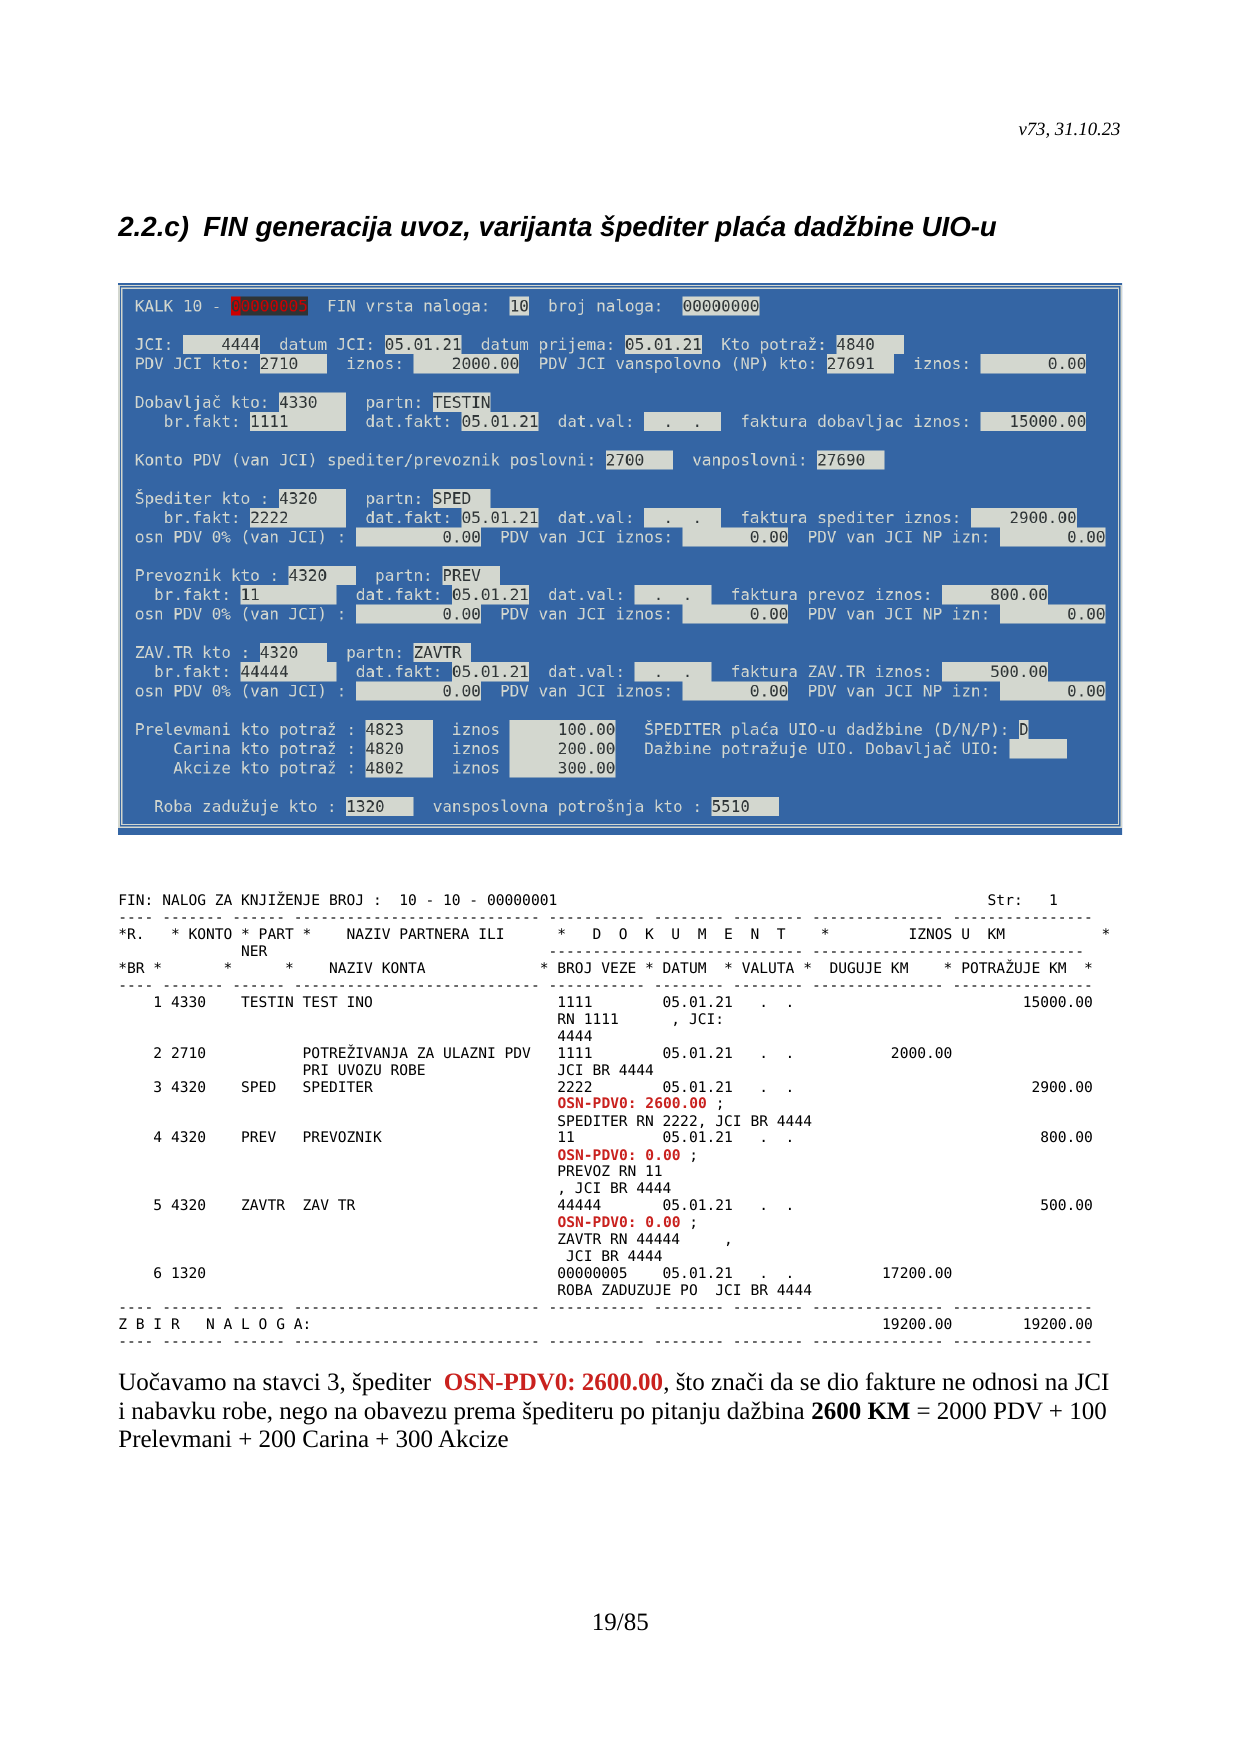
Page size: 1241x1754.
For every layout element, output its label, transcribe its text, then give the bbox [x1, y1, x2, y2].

text ---- ------- ------ ---------------------------- ----------- -------- -------- --------------- ---------------- [118, 909, 1122, 926]
text 5 4320 ZAVTR ZAV TR 44444 05.01.21 . . 500.00 [118, 1197, 1122, 1214]
text ---- ------- ------ ---------------------------- ----------- -------- -------- --------------- ---------------- [118, 1299, 1122, 1316]
text OSN-PDV0: 0.00 ; [118, 1214, 1122, 1231]
picture [118, 283, 1123, 835]
subtitle FIN generacija uvoz, varijanta špediter plaća dadžbine UIO-u [118, 210, 1122, 242]
text RN 1111 , JCI: [118, 1011, 1122, 1027]
text OSN-PDV0: 2600.00 ; [118, 1095, 1122, 1112]
text SPEDITER RN 2222, JCI BR 4444 [118, 1112, 1122, 1129]
text ---- ------- ------ ---------------------------- ----------- -------- -------- --------------- ---------------- [118, 1333, 1122, 1350]
text 1 4330 TESTIN TEST INO 1111 05.01.21 . . 15000.00 [118, 993, 1122, 1011]
text JCI BR 4444 [118, 1248, 1122, 1265]
text *BR * * * NAZIV KONTA * BROJ VEZE * DATUM * VALUTA * DUGUJE KM * POTRAŽUJE KM * [118, 959, 1122, 977]
text 3 4320 SPED SPEDITER 2222 05.01.21 . . 2900.00 [118, 1078, 1122, 1095]
text 4 4320 PREV PREVOZNIK 11 05.01.21 . . 800.00 [118, 1129, 1122, 1146]
text Uočavamo na stavci 3, špediter OSN-PDV0: 2600.00, što znači da se dio fakture ne odnosi na JCI i nabavku robe, nego na obavezu prema špediteru po pitanju dažbina 2600 KM = 2000 PDV + 100 Prelevmani + 200 Carina + 300 Akcize [118, 1367, 1122, 1453]
text PRI UVOZU ROBE JCI BR 4444 [118, 1061, 1122, 1078]
text PREVOZ RN 11 [118, 1163, 1122, 1180]
text FIN: NALOG ZA KNJIŽENJE BROJ : 10 - 10 - 00000001 Str: 1 [118, 892, 1122, 909]
text Z B I R N A L O G A: 19200.00 19200.00 [118, 1316, 1122, 1333]
text ZAVTR RN 44444 , [118, 1231, 1122, 1248]
text *R. * KONTO * PART * NAZIV PARTNERA ILI * D O K U M E N T * IZNOS U KM * [118, 926, 1122, 943]
text NER ----------------------------- ------------------------------- [118, 943, 1122, 959]
text 4444 [118, 1027, 1122, 1044]
text , JCI BR 4444 [118, 1180, 1122, 1197]
text ROBA ZADUZUJE PO JCI BR 4444 [118, 1282, 1122, 1299]
text 2 2710 POTREŽIVANJA ZA ULAZNI PDV 1111 05.01.21 . . 2000.00 [118, 1044, 1122, 1061]
text ---- ------- ------ ---------------------------- ----------- -------- -------- --------------- ---------------- [118, 977, 1122, 993]
text OSN-PDV0: 0.00 ; [118, 1146, 1122, 1163]
text 6 1320 00000005 05.01.21 . . 17200.00 [118, 1265, 1122, 1282]
